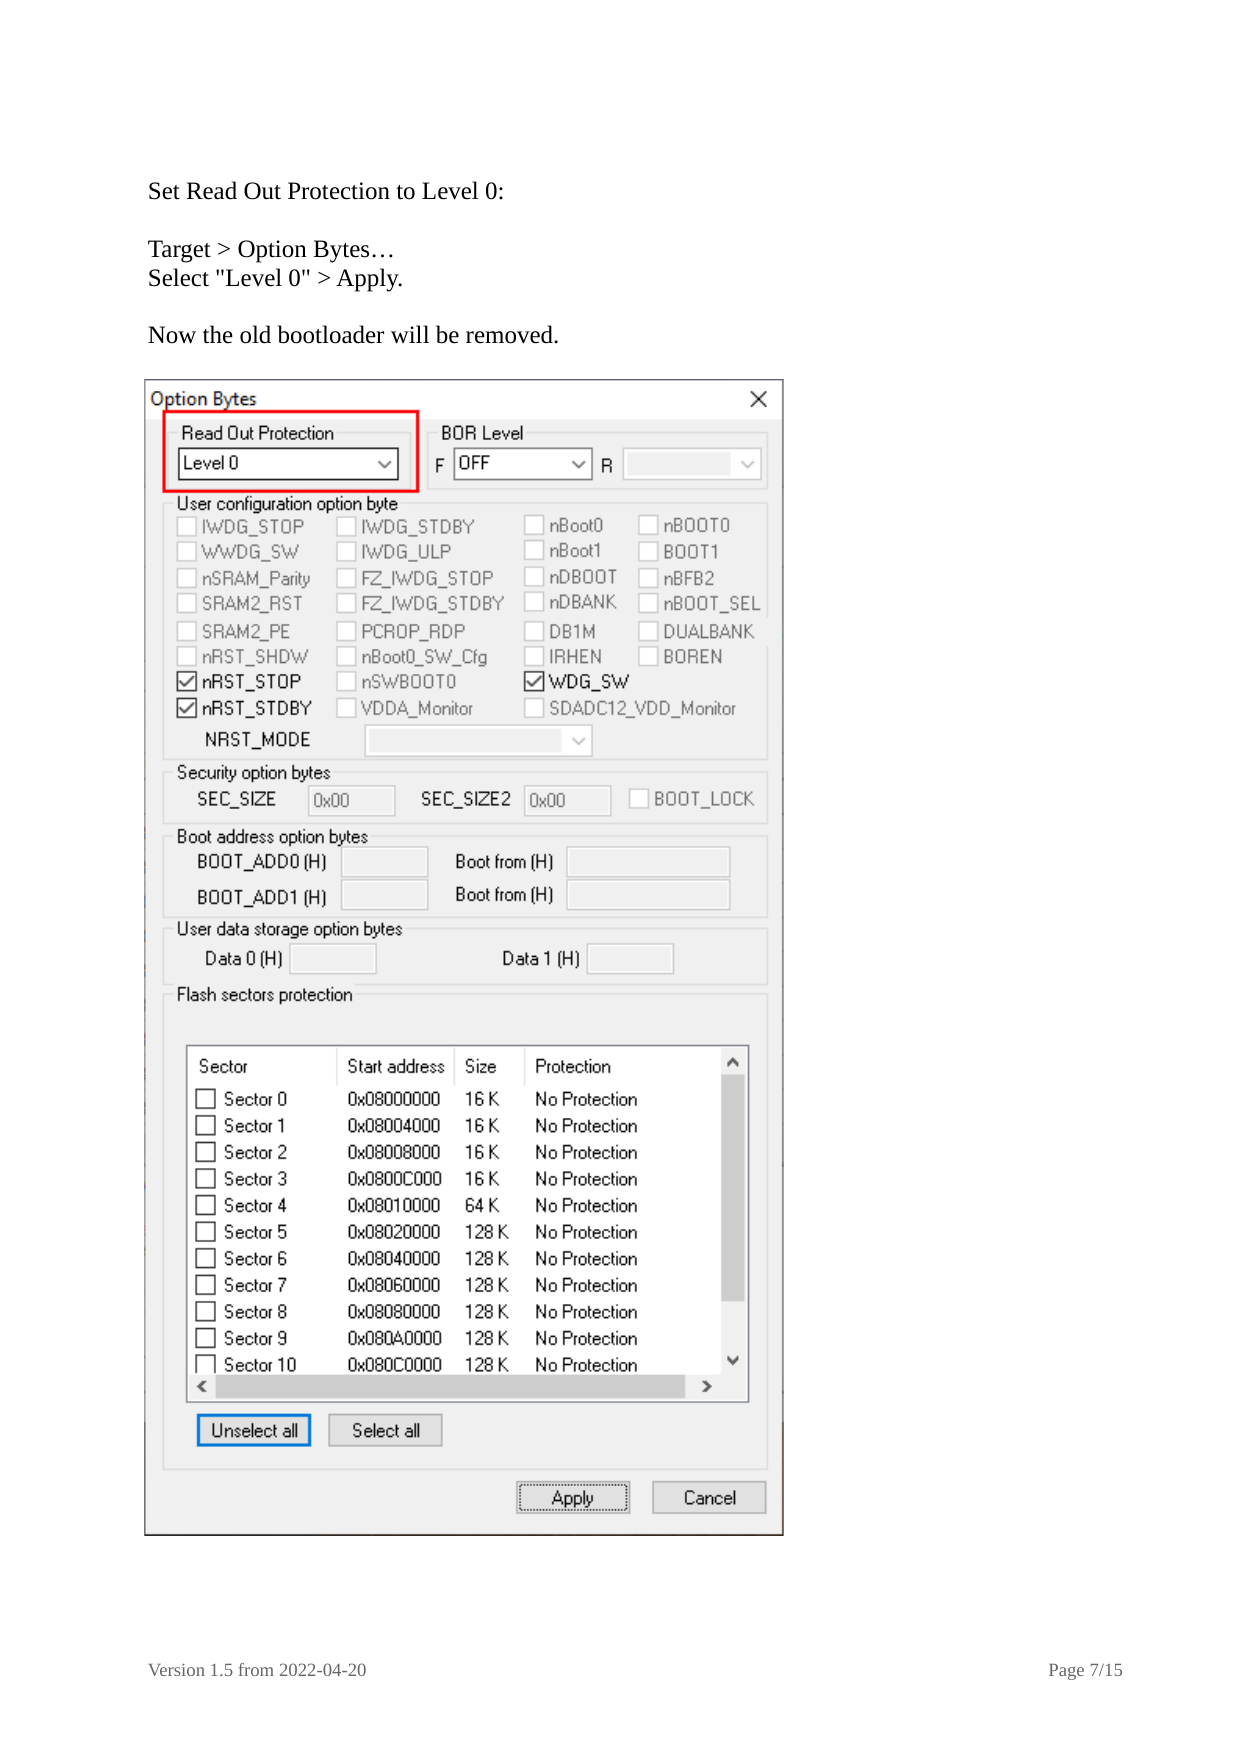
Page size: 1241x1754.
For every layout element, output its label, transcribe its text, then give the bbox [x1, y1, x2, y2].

text Set Read Out Protection to Level 0: [148, 176, 1093, 205]
text Select "Level 0" > Apply. [148, 263, 1093, 291]
text Now the old bootloader will be removed. [148, 320, 1093, 349]
picture [144, 379, 784, 1536]
text Target > Option Bytes… [148, 234, 1093, 263]
